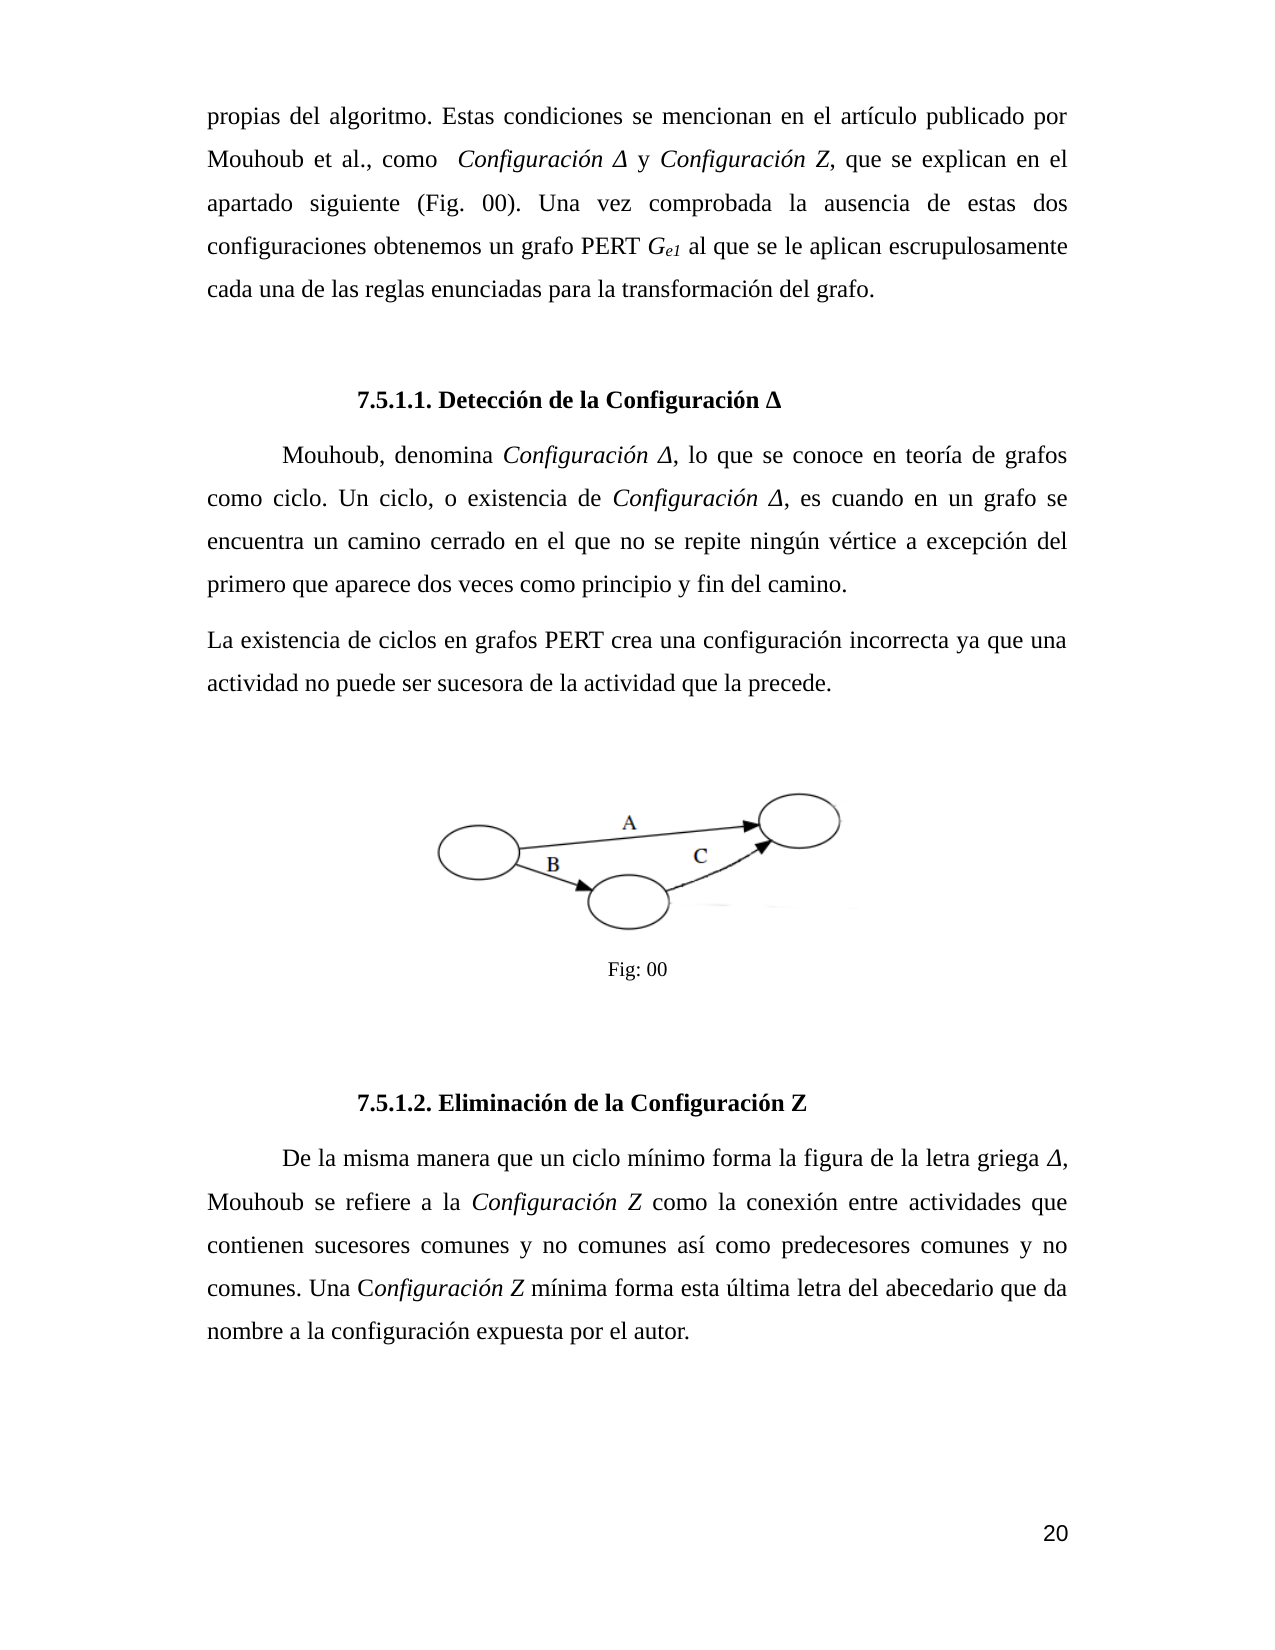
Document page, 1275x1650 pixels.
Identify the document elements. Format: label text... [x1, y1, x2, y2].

picture [416, 723, 859, 941]
text 7.5.1.1. Detección de la Configuración Δ [282, 385, 1068, 414]
text De la misma manera que un ciclo mínimo forma la figura de la letra griega Δ, Mouhoub se refiere a la Configuración Z como la conexión entre actividades que contienen sucesores comunes y no comunes así como predecesores comunes y no comunes. Una Configuración Z mínima forma esta última letra del abecedario que da nombre a la configuración expuesta por el autor. [207, 1143, 1068, 1345]
text La existencia de ciclos en grafos PERT crea una configuración incorrecta ya que una actividad no puede ser sucesora de la actividad que la precede. [207, 625, 1068, 697]
text Fig: 00 [207, 957, 1068, 981]
text Mouhoub, denomina Configuración Δ, lo que se conoce en teoría de grafos como ciclo. Un ciclo, o existencia de Configuración Δ, es cuando en un grafo se encuentra un camino cerrado en el que no se repite ningún vértice a excepción del primero que aparece dos veces como principio y fin del camino. [207, 440, 1068, 598]
text propias del algoritmo. Estas condiciones se mencionan en el artículo publicado por Mouhoub et al., como Configuración Δ y Configuración Z, que se explican en el apartado siguiente (Fig. 00). Una vez comprobada la ausencia de estas dos configuraciones obtenemos un grafo PERT Ge1 al que se le aplican escrupulosamente cada una de las reglas enunciadas para la transformación del grafo. [207, 101, 1068, 303]
text 7.5.1.2. Eliminación de la Configuración Z [282, 1088, 1068, 1117]
